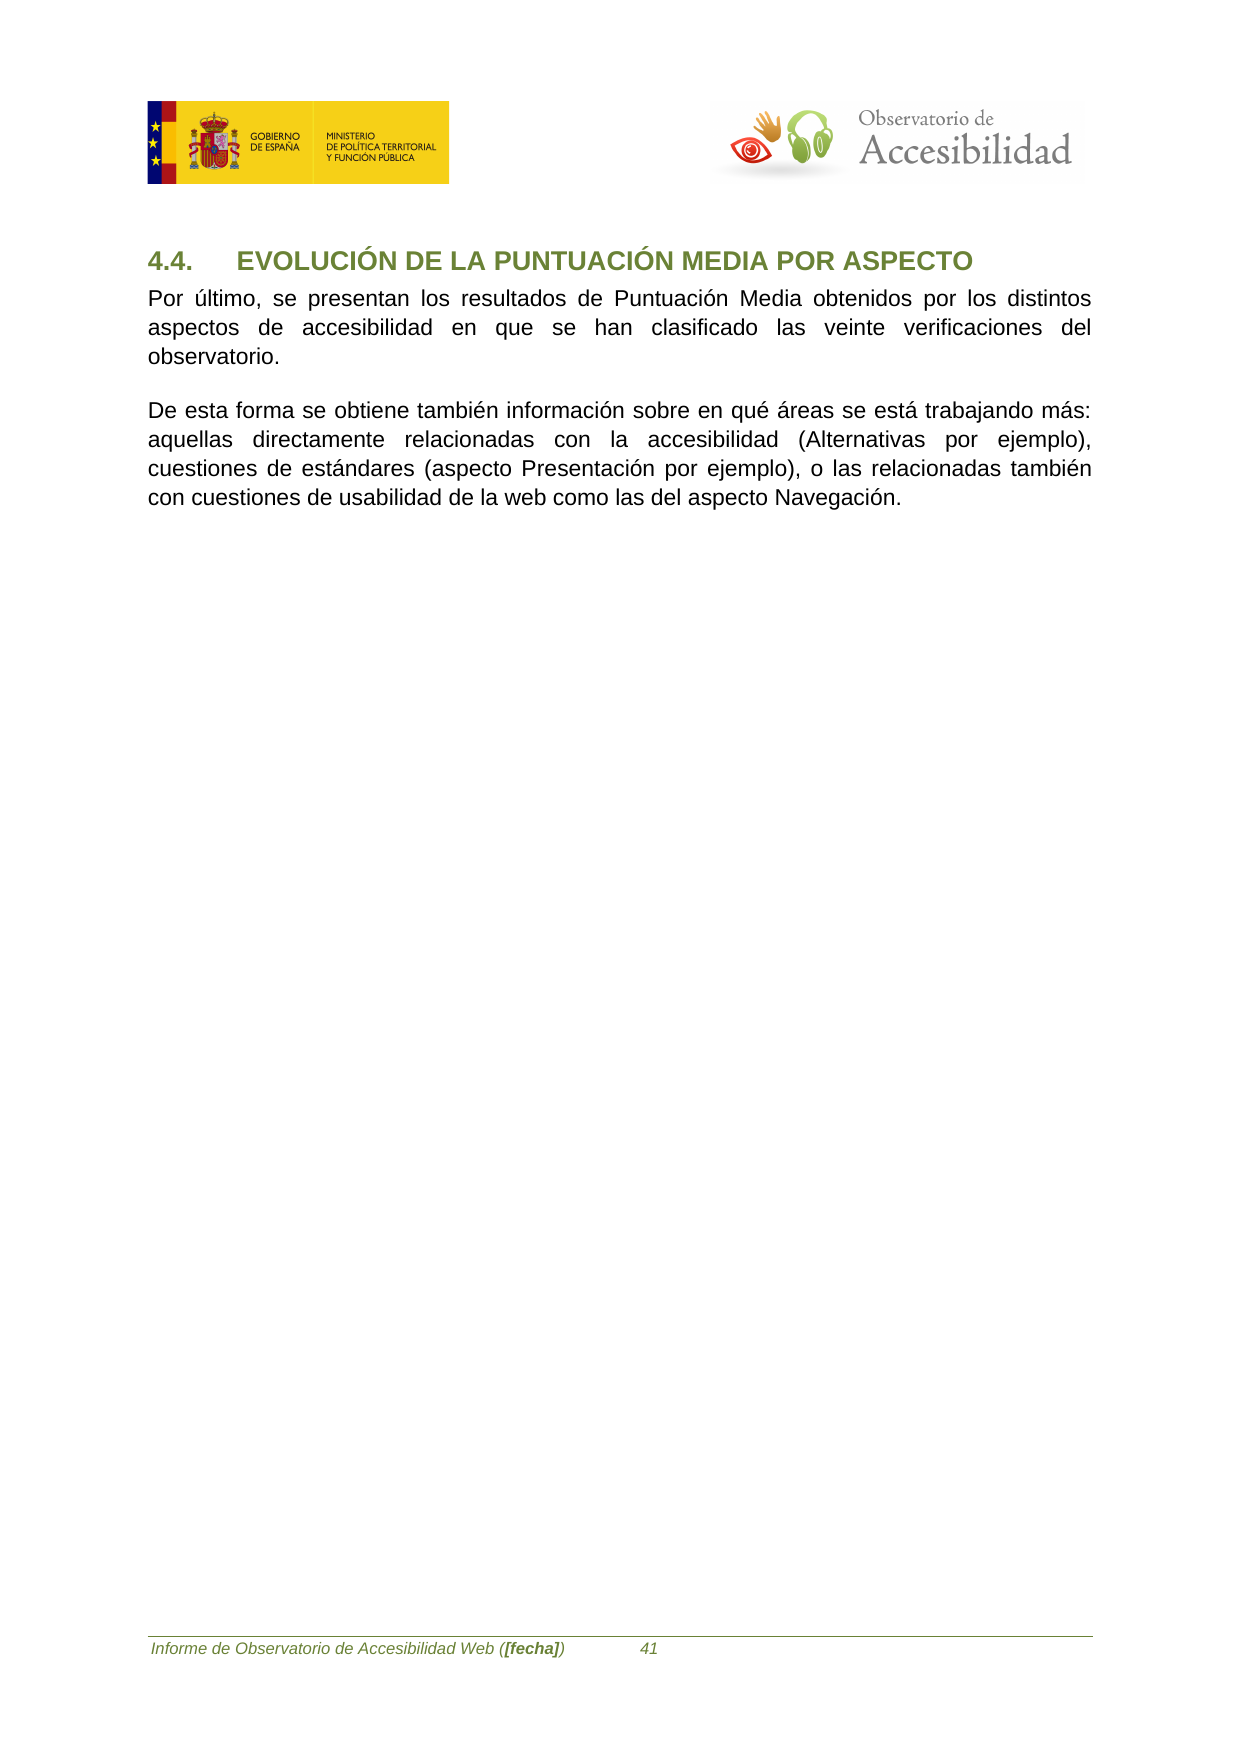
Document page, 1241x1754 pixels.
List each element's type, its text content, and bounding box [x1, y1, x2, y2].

subtitle Evolución de la Puntuación Media por Aspecto [148, 245, 1092, 276]
picture [710, 101, 1086, 184]
text Por último, se presentan los resultados de Puntuación Media obtenidos por los distintos aspectos de accesibilidad en que se han clasificado las veinte verificaciones del observatorio. [148, 285, 1092, 369]
picture [147, 101, 450, 184]
text De esta forma se obtiene también información sobre en qué áreas se está trabajando más: aquellas directamente relacionadas con la accesibilidad (Alternativas por ejemplo), cuestiones de estándares (aspecto Presentación por ejemplo), o las relacionadas también con cuestiones de usabilidad de la web como las del aspecto Navegación. [148, 397, 1092, 510]
